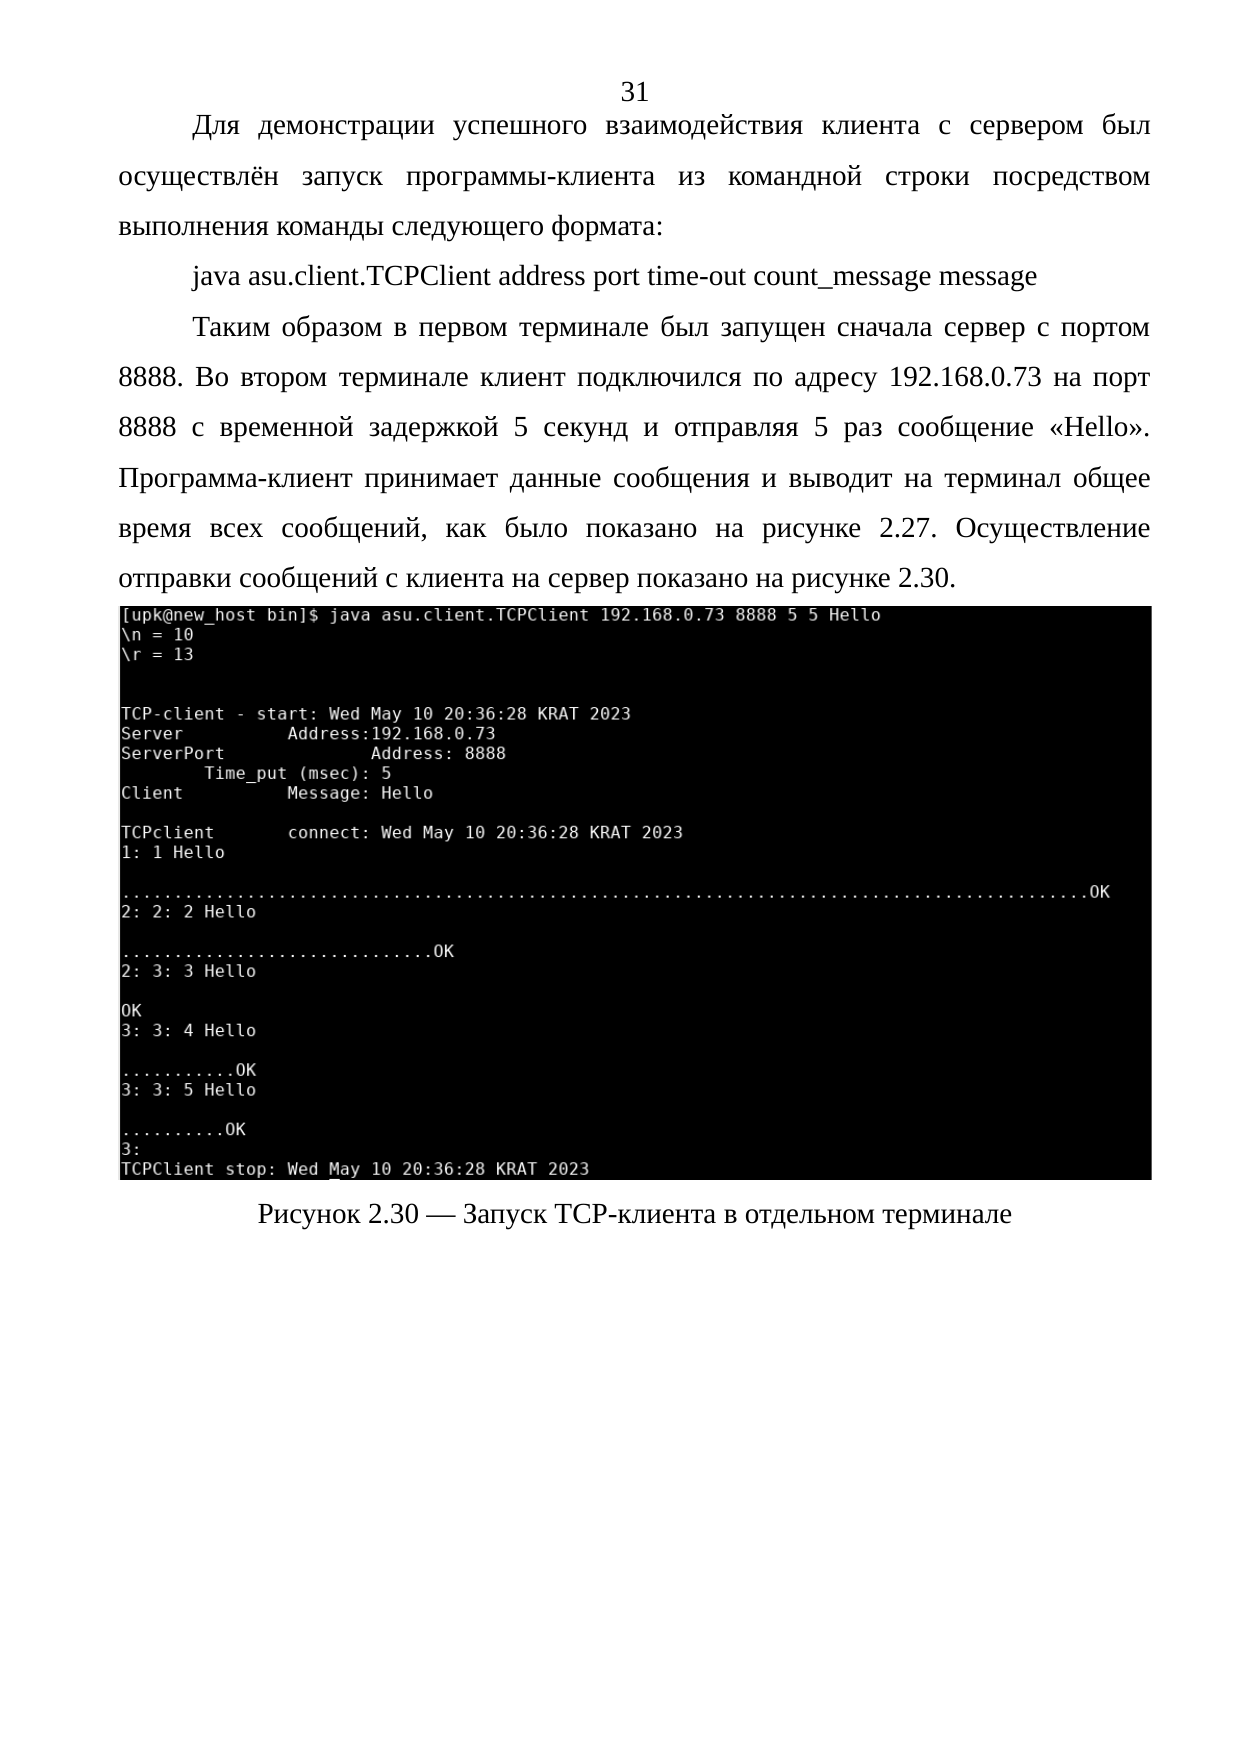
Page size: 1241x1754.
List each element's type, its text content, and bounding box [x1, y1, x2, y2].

picture [118, 606, 1152, 1180]
text Рисунок 2.30 — Запуск TCP-клиента в отдельном терминале [118, 1180, 1152, 1230]
text Для демонстрации успешного взаимодействия клиента с сервером был осуществлён запуск программы-клиента из командной строки посредством выполнения команды следующего формата: [118, 107, 1152, 242]
text Таким образом в первом терминале был запущен сначала сервер с портом 8888. Во втором терминале клиент подключился по адресу 192.168.0.73 на порт 8888 с временной задержкой 5 секунд и отправляя 5 раз сообщение «Hello». Программа-клиент принимает данные сообщения и выводит на терминал общее время всех сообщений, как было показано на рисунке 2.27. Осуществление отправки сообщений с клиента на сервер показано на рисунке 2.30. [118, 309, 1152, 594]
text java asu.client.TCPClient address port time-out count_message message [118, 258, 1152, 292]
